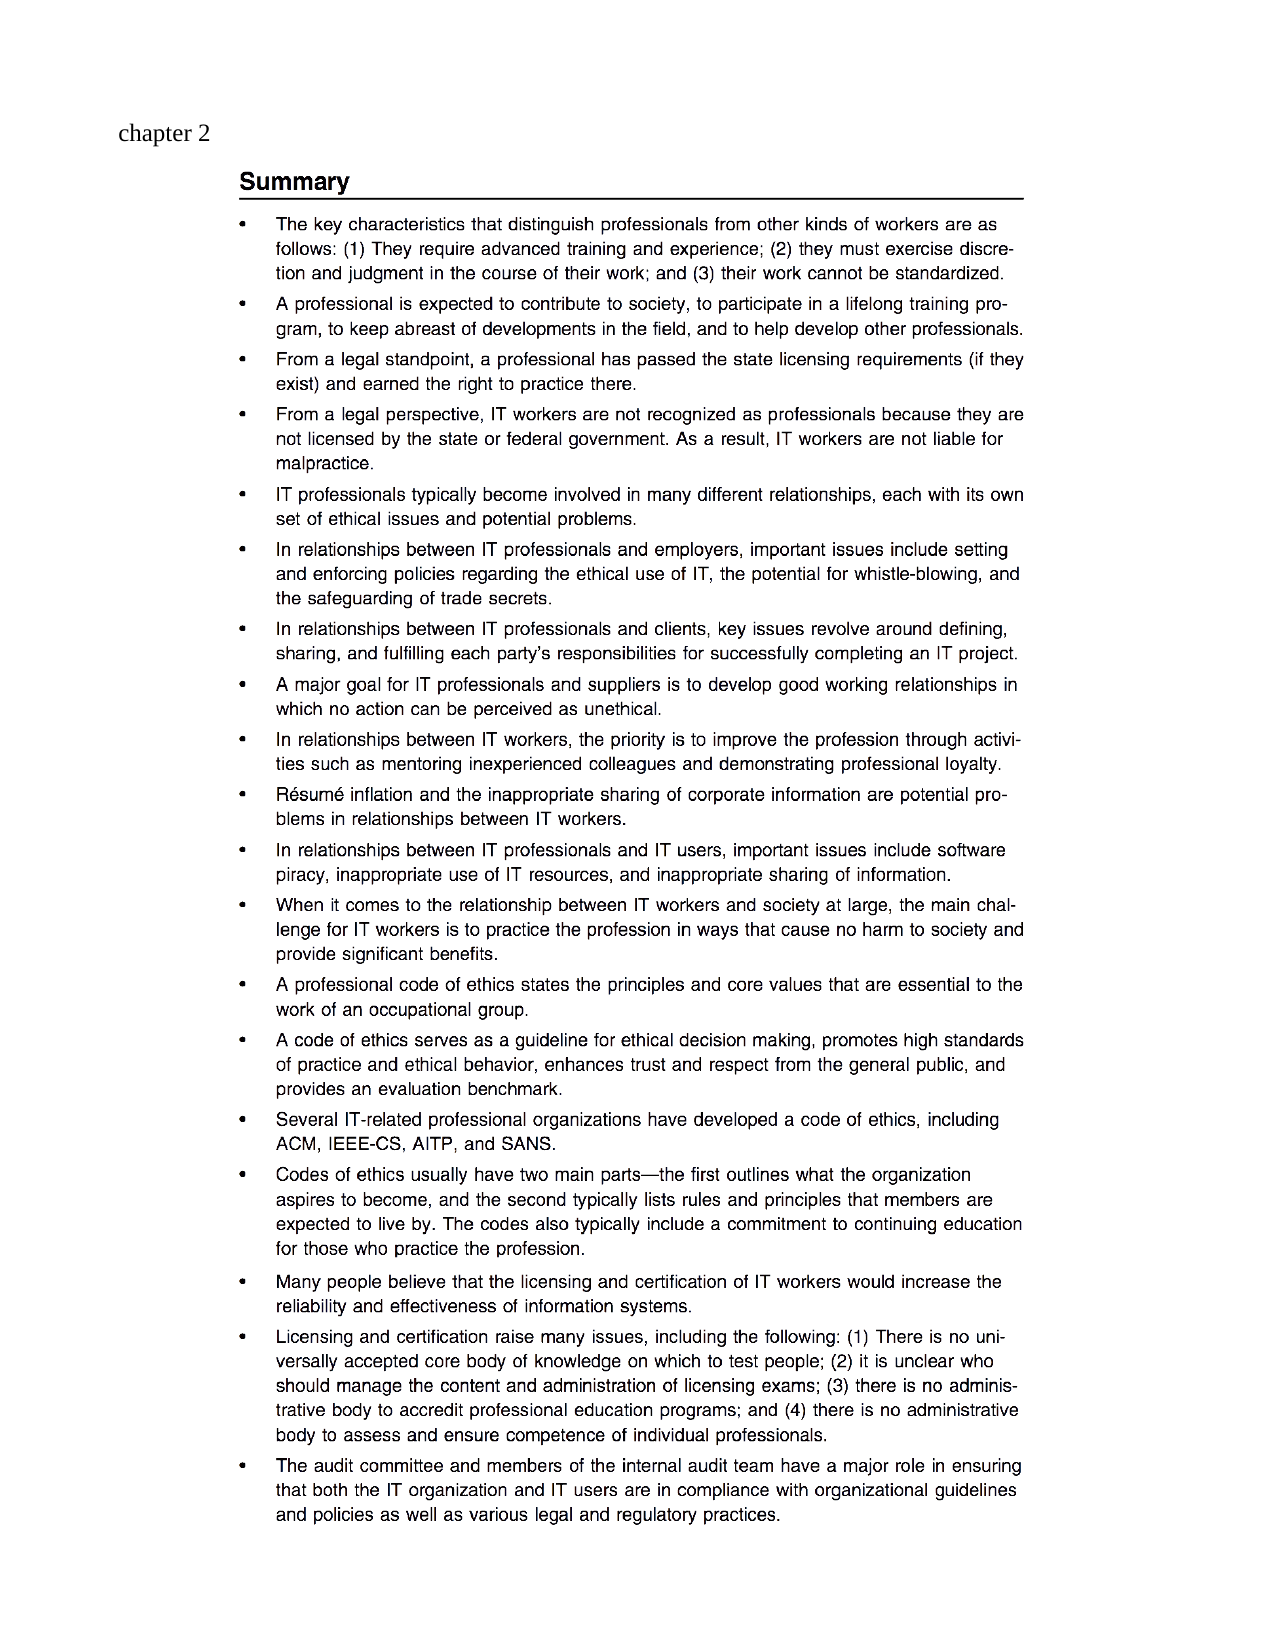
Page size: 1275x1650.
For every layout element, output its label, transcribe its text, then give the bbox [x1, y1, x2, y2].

picture [224, 159, 1064, 1534]
text chapter 2 [118, 118, 1157, 147]
